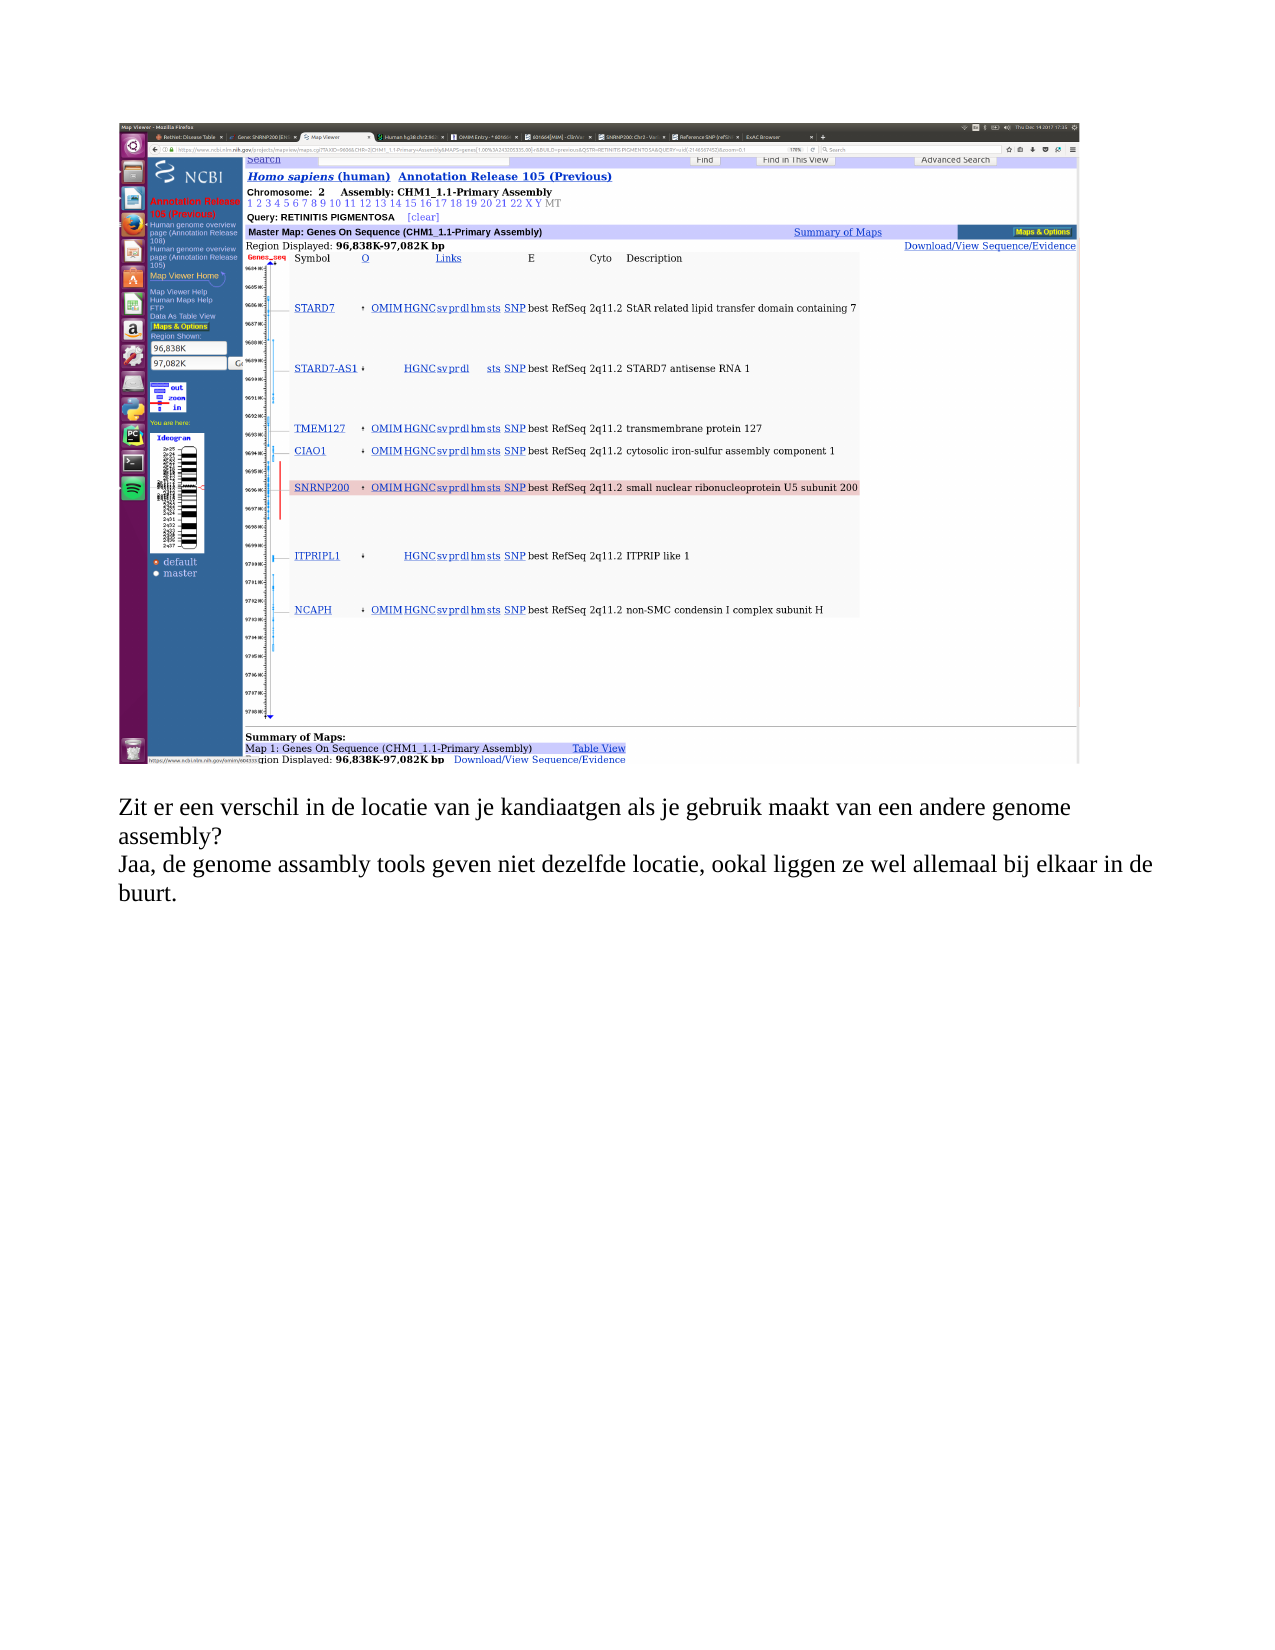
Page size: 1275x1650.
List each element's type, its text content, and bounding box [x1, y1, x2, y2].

picture [119, 123, 1080, 764]
text Jaa, de genome assambly tools geven niet dezelfde locatie, ookal liggen ze wel allemaal bij elkaar in de buurt. [118, 849, 1157, 907]
text Zit er een verschil in de locatie van je kandiaatgen als je gebruik maakt van een andere genome assembly? [118, 792, 1157, 849]
